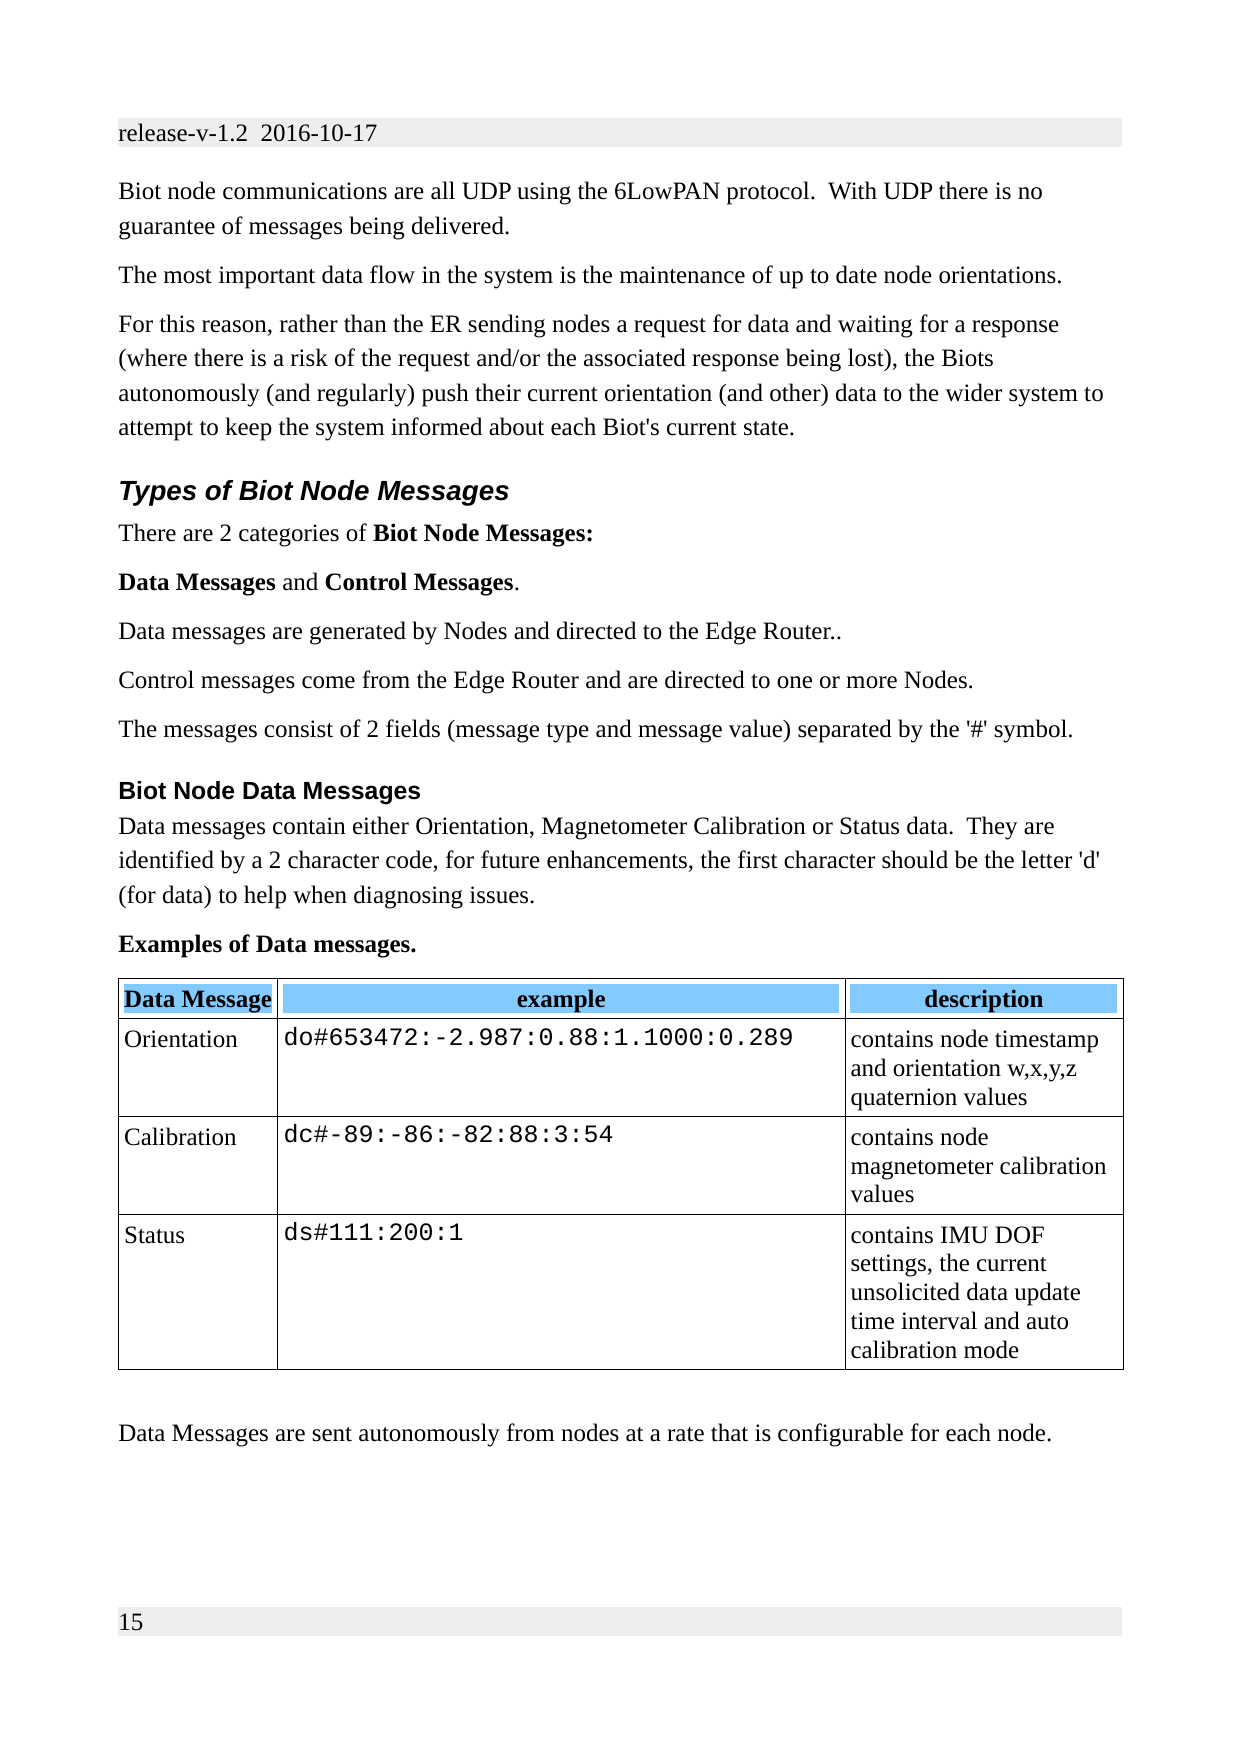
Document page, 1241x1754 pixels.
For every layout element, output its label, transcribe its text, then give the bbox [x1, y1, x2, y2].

text Data Messages are sent autonomously from nodes at a rate that is configurable for each node. [118, 1418, 1122, 1447]
text Data messages are generated by Nodes and directed to the Edge Router.. [118, 616, 1122, 645]
text The messages consist of 2 fields (message type and message value) separated by the '#' symbol. [118, 714, 1122, 743]
table_header Data Message [119, 979, 277, 1018]
text Data Messages and Control Messages. [118, 567, 1122, 596]
table_cell Orientation [119, 1019, 277, 1116]
text There are 2 categories of Biot Node Messages: [118, 518, 1122, 547]
text The most important data flow in the system is the maintenance of up to date node orientations. [118, 260, 1122, 289]
table_header example [278, 979, 845, 1018]
table_cell contains node magnetometer calibration values [846, 1117, 1123, 1214]
table_cell Status [119, 1215, 277, 1369]
table_cell do#653472:-2.987:0.88:1.1000:0.289 [278, 1019, 845, 1116]
table_cell dc#-89:-86:-82:88:3:54 [278, 1117, 845, 1214]
table_header description [846, 979, 1123, 1018]
table_cell ds#111:200:1 [278, 1215, 845, 1369]
text Control messages come from the Edge Router and are directed to one or more Nodes. [118, 666, 1122, 694]
text Biot node communications are all UDP using the 6LowPAN protocol. With UDP there is no guarantee of messages being delivered. [118, 176, 1122, 239]
text Data messages contain either Orientation, Magnetometer Calibration or Status data. They are identified by a 2 character code, for future enhancements, the first character should be the letter 'd' (for data) to help when diagnosing issues. [118, 811, 1122, 909]
subtitle Types of Biot Node Messages [118, 474, 1122, 506]
text Examples of Data messages. [118, 929, 1122, 958]
table_cell Calibration [119, 1117, 277, 1214]
text For this reason, rather than the ER sending nodes a request for data and waiting for a response (where there is a risk of the request and/or the associated response being lost), the Biots autonomously (and regularly) push their current orientation (and other) data to the wider system to attempt to keep the system informed about each Biot's current state. [118, 309, 1122, 441]
table_cell contains node timestamp and orientation w,x,y,z quaternion values [846, 1019, 1123, 1116]
table_cell contains IMU DOF settings, the current unsolicited data update time interval and auto calibration mode [846, 1215, 1123, 1369]
subtitle Biot Node Data Messages [118, 776, 1122, 805]
